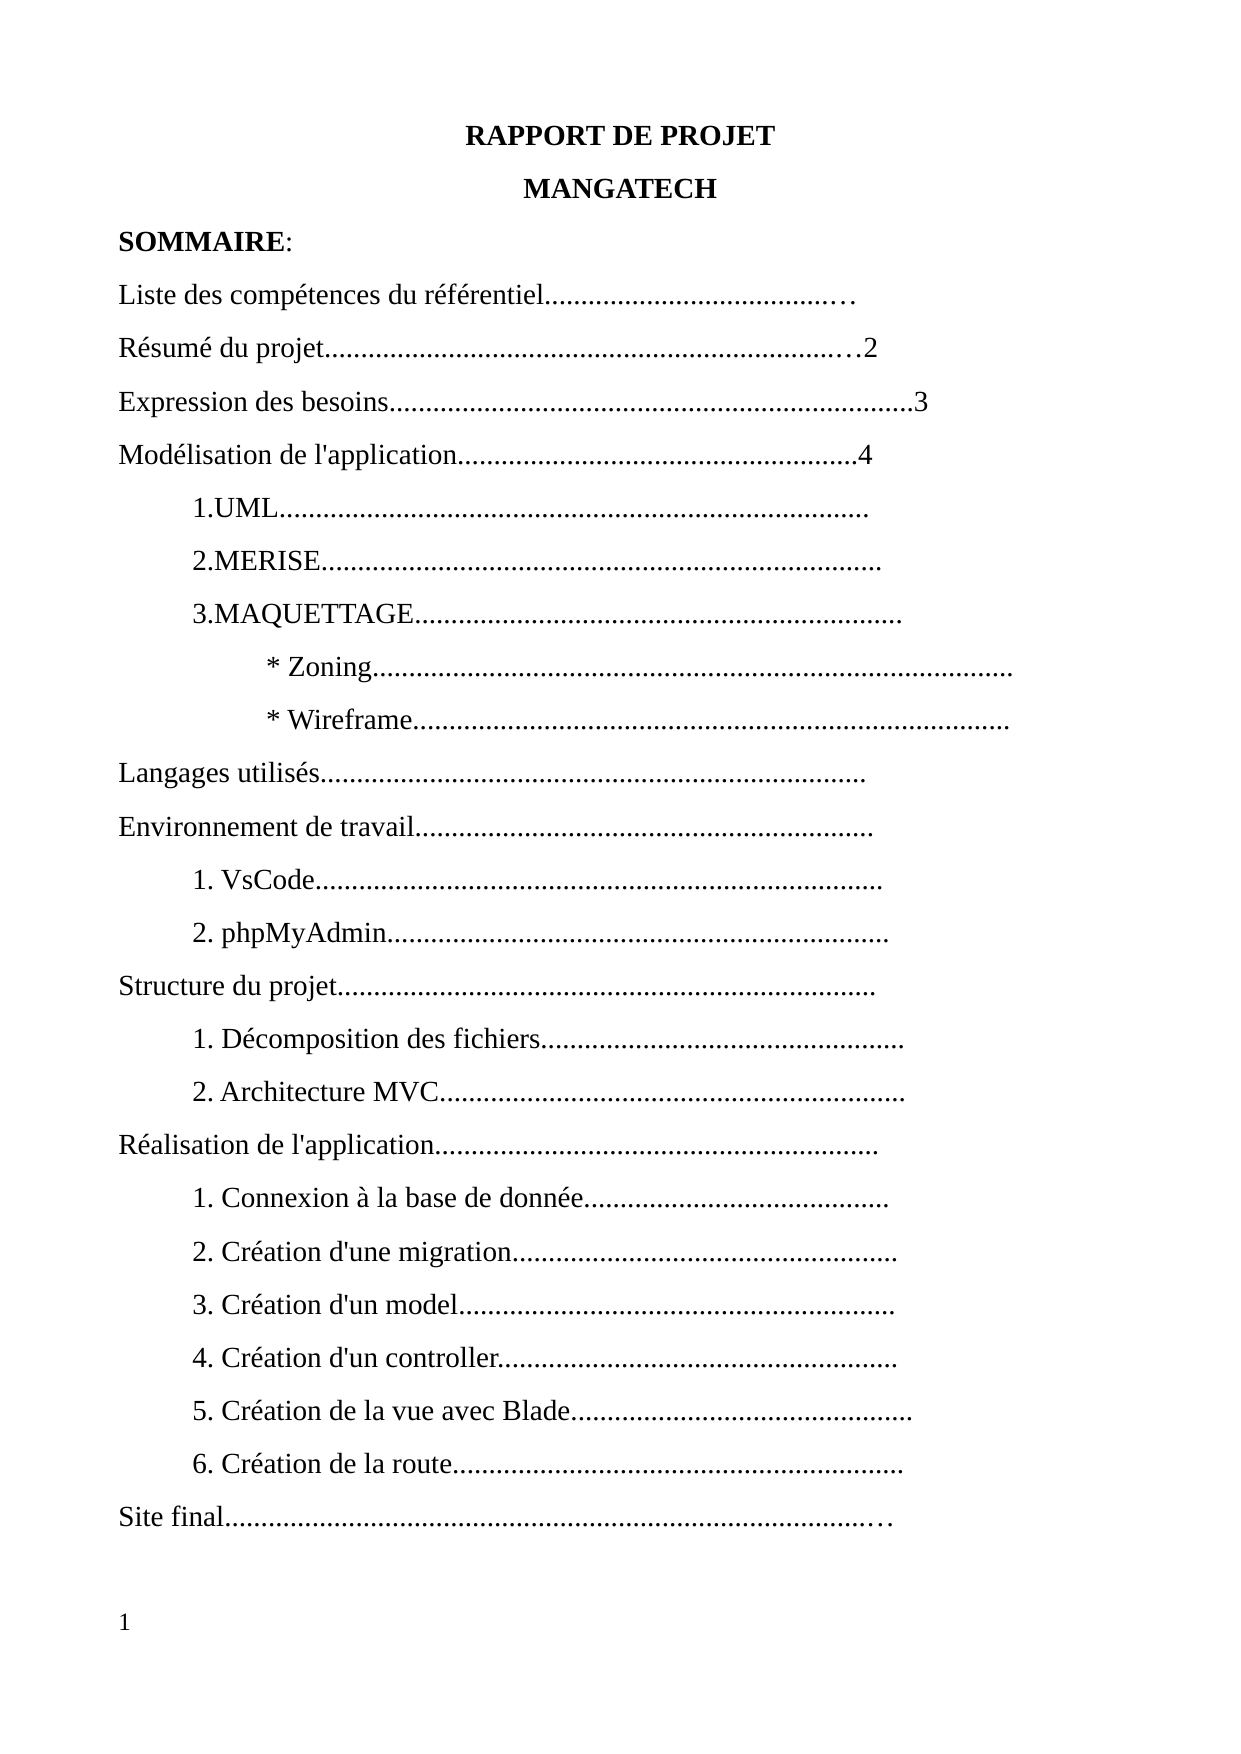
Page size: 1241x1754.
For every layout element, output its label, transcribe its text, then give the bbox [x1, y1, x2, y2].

text SOMMAIRE: [118, 224, 1122, 258]
text 2. phpMyAdmin..................................................................... [118, 915, 1122, 948]
text 2. Architecture MVC................................................................ [118, 1074, 1122, 1108]
text Réalisation de l'application............................................................. [118, 1127, 1122, 1161]
text 5. Création de la vue avec Blade............................................... [118, 1393, 1122, 1427]
text Site final........................................................................................… [118, 1499, 1122, 1533]
text Expression des besoins........................................................................3 [118, 384, 1122, 417]
text * Wireframe.................................................................................. [118, 702, 1122, 736]
text Langages utilisés........................................................................... [118, 756, 1122, 789]
text Liste des compétences du référentiel.......................................… [118, 277, 1122, 311]
text 1. Connexion à la base de donnée.......................................... [118, 1181, 1122, 1214]
text Structure du projet.......................................................................... [118, 968, 1122, 1002]
text 1. Décomposition des fichiers.................................................. [118, 1021, 1122, 1055]
text Environnement de travail............................................................... [118, 809, 1122, 842]
text 4. Création d'un controller....................................................... [118, 1340, 1122, 1373]
text MANGATECH [118, 171, 1122, 205]
text 3. Création d'un model............................................................ [118, 1287, 1122, 1320]
text 2. Création d'une migration..................................................... [118, 1234, 1122, 1267]
text RAPPORT DE PROJET [118, 118, 1122, 152]
text 6. Création de la route.............................................................. [118, 1446, 1122, 1480]
text 1.UML................................................................................. [118, 490, 1122, 523]
text 1. VsCode.............................................................................. [118, 862, 1122, 895]
text Résumé du projet......................................................................…2 [118, 331, 1122, 364]
text * Zoning........................................................................................ [118, 649, 1122, 683]
text 2.MERISE............................................................................. [118, 543, 1122, 577]
text 3.MAQUETTAGE................................................................... [118, 596, 1122, 630]
text Modélisation de l'application.......................................................4 [118, 437, 1122, 470]
